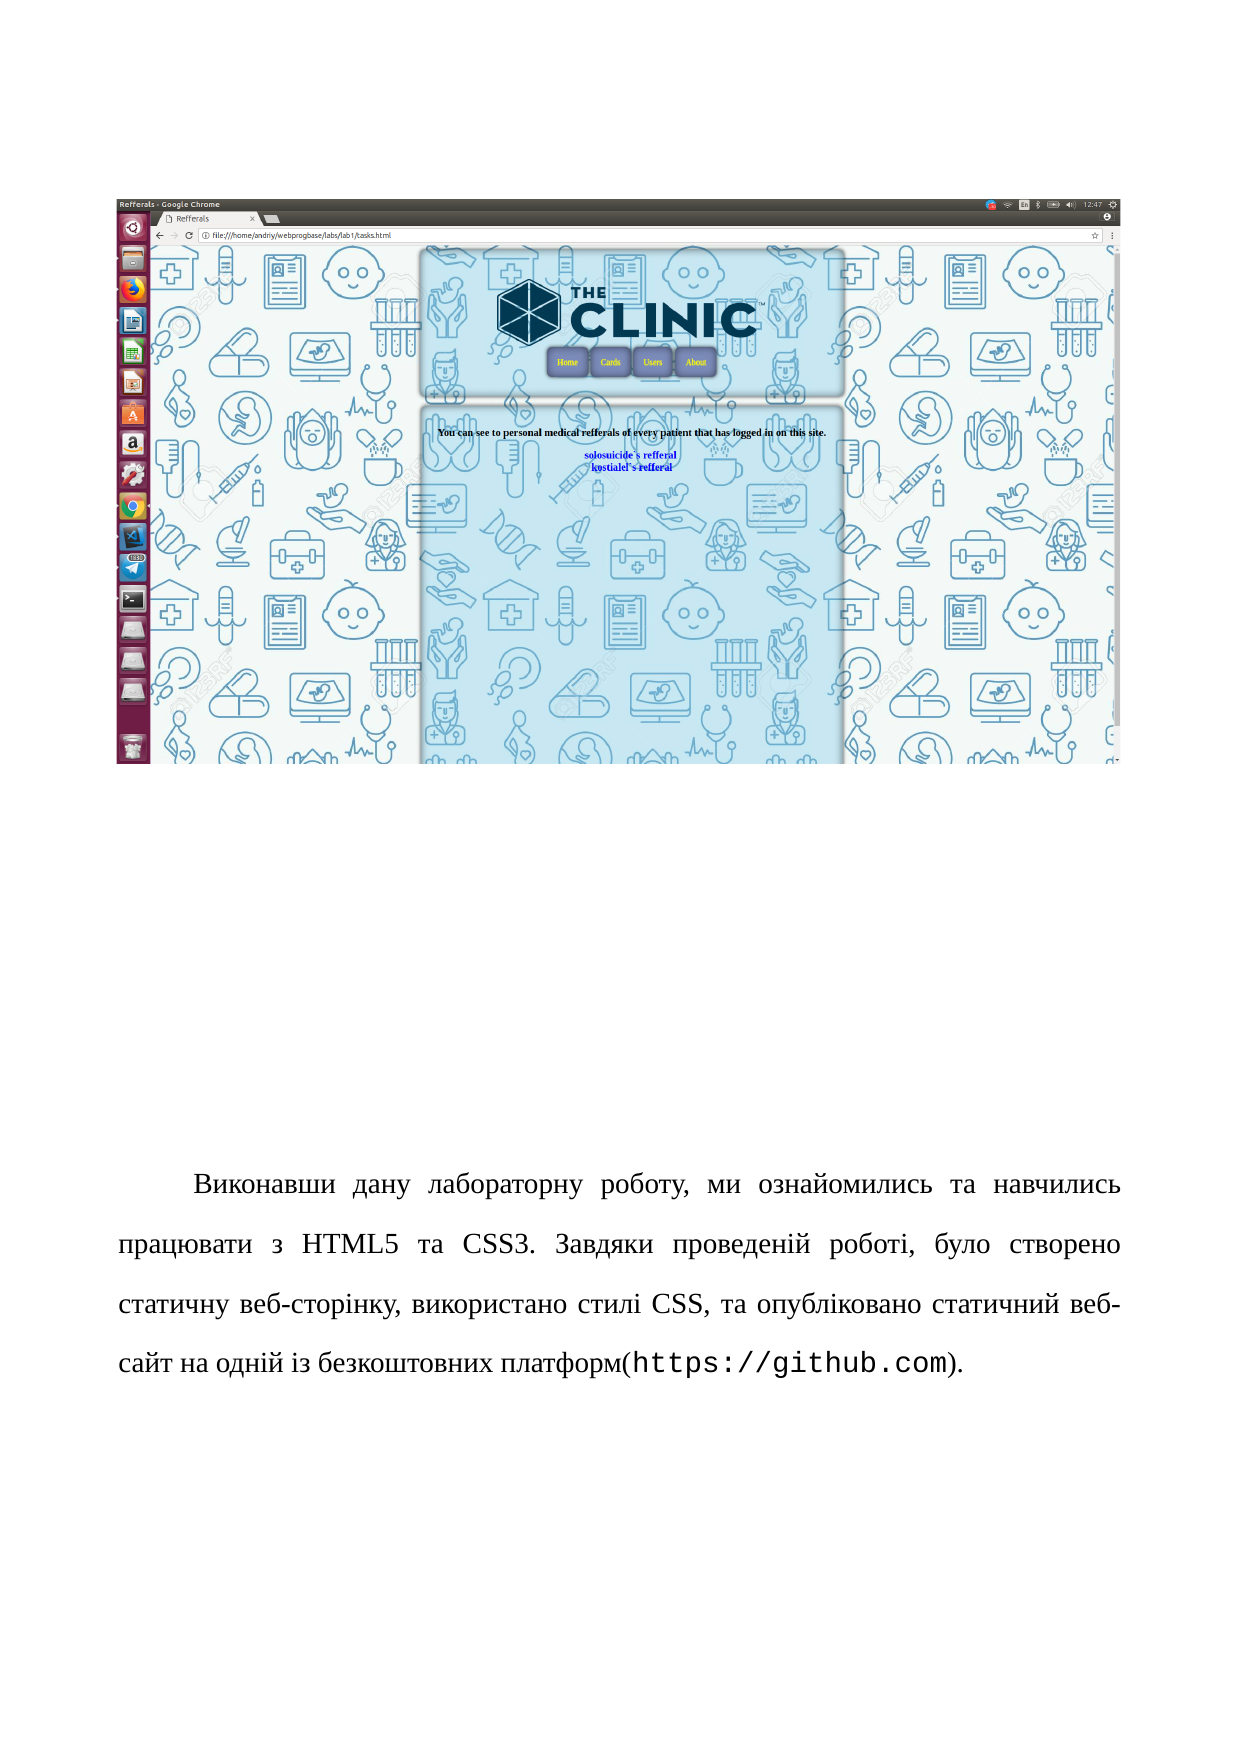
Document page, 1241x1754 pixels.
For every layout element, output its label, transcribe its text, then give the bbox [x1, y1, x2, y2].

picture [116, 199, 1121, 764]
text Виконавши дану лабораторну роботу, ми ознайомились та навчились працювати з HTML5 та CSS3. Завдяки проведеній роботі, було створено статичну веб-сторінку, використано стилі CSS, та опубліковано статичний веб-сайт на одній із безкоштовних платформ(https://github.com). [118, 1167, 1122, 1382]
